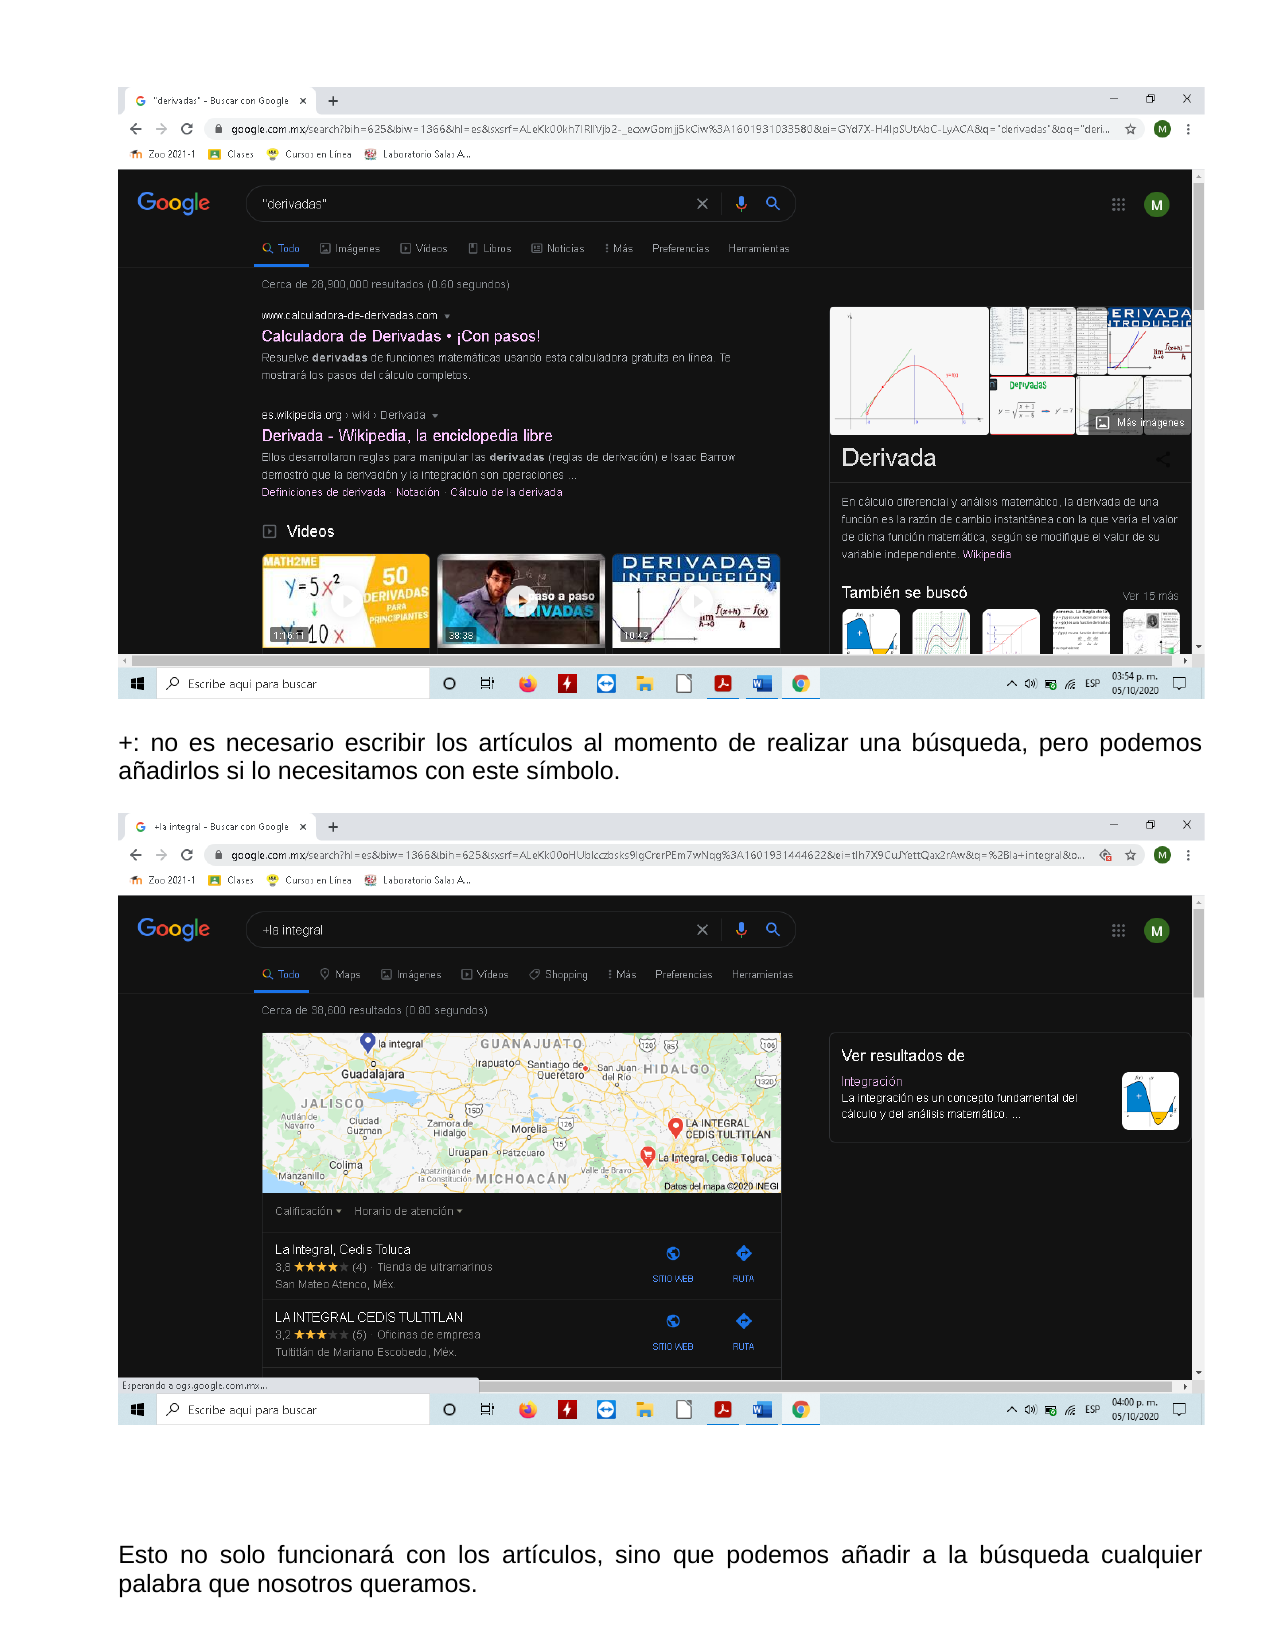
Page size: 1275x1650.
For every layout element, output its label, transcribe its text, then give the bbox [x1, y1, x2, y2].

text Esto no solo funcionará con los artículos, sino que podemos añadir a la búsqueda cualquier palabra que nosotros queramos. [118, 1540, 1205, 1597]
text +: no es necesario escribir los artículos al momento de realizar una búsqueda, pero podemos añadirlos si lo necesitamos con este símbolo. [118, 728, 1205, 785]
